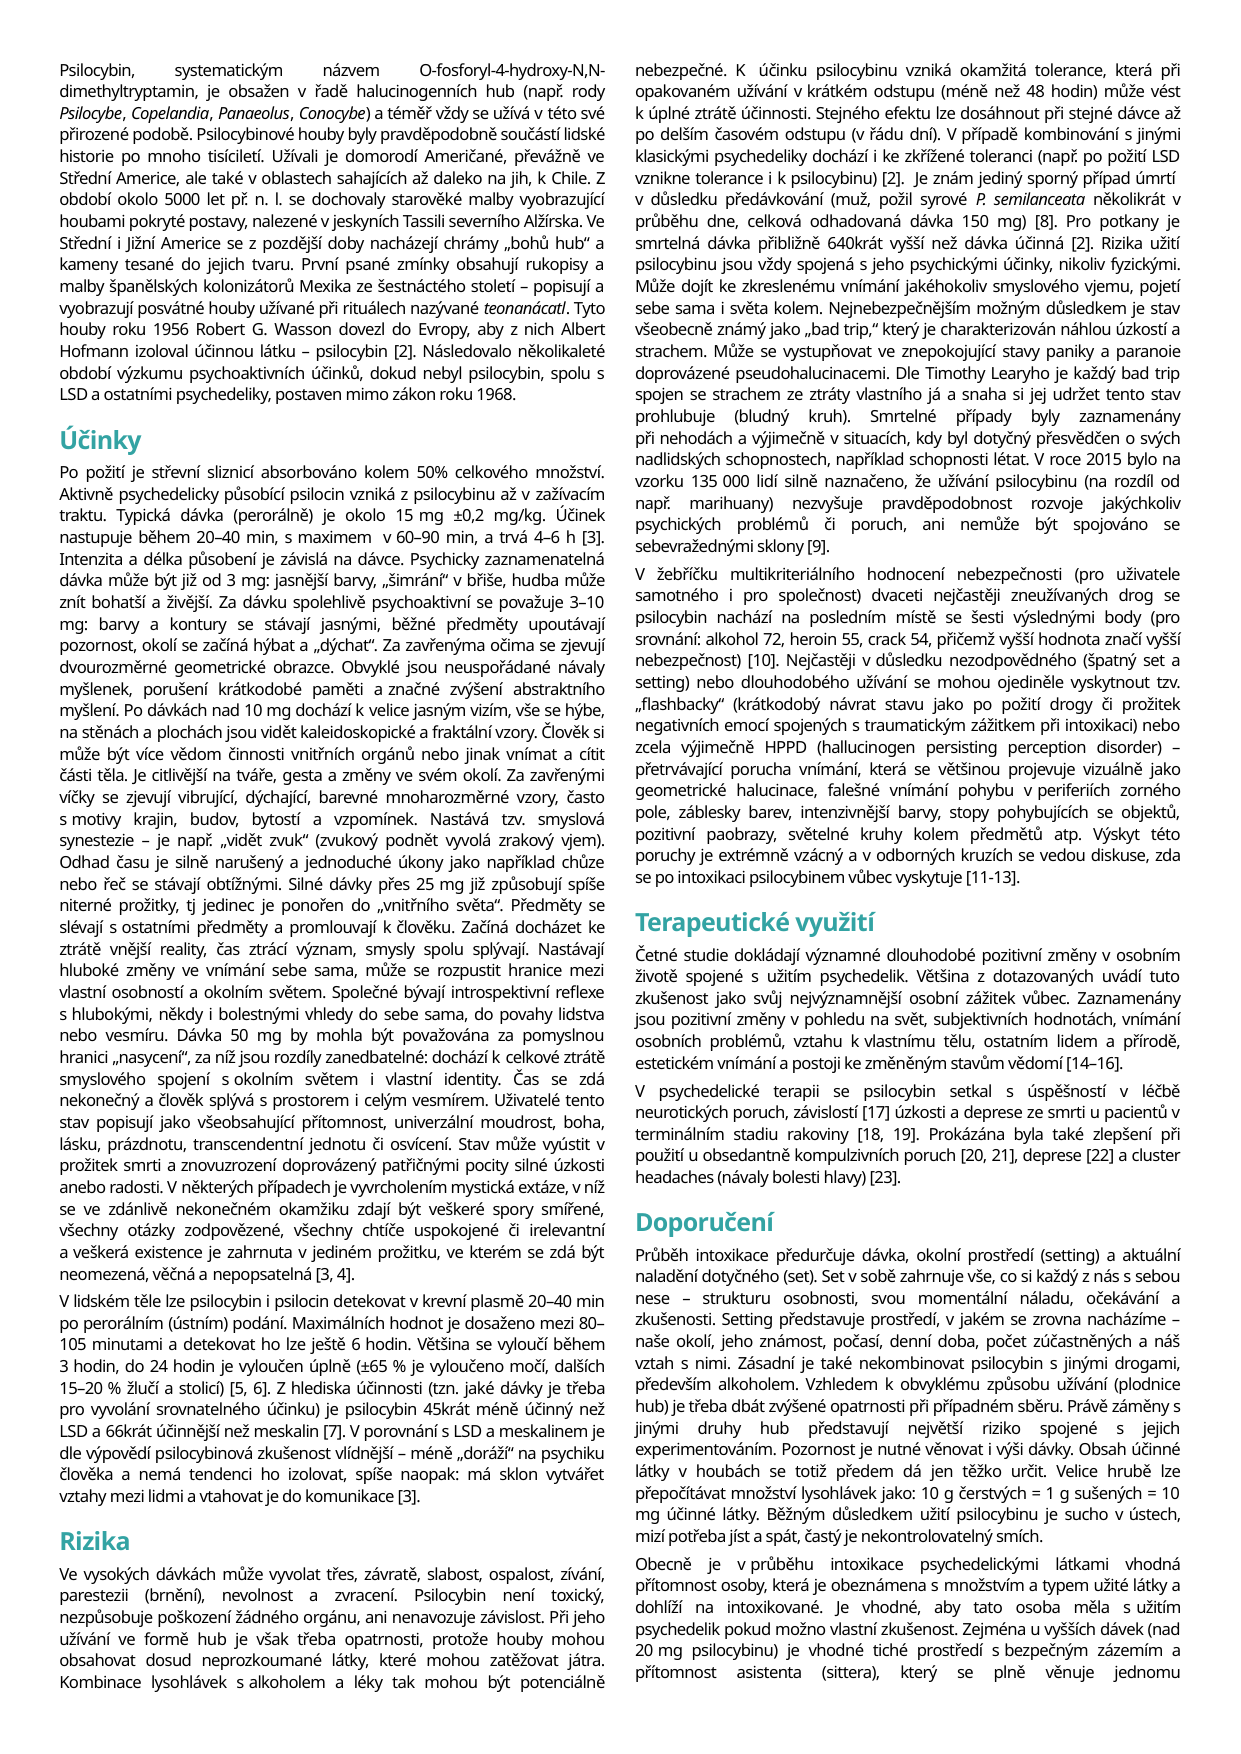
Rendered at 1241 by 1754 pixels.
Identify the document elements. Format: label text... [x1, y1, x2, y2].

text V psychedelické terapii se psilocybin setkal s úspěšností v léčbě neurotických poruch, závislostí [17] úzkosti a deprese ze smrti u pacientů v terminálním stadiu rakoviny [18, 19]. Prokázána byla také zlepšení při použití u obsedantně kompulzivních poruch [20, 21], deprese [22] a cluster headaches (návaly bolesti hlavy) [23]. [635, 1080, 1181, 1188]
subtitle Doporučení [635, 1206, 1181, 1238]
subtitle Terapeutické využití [635, 906, 1181, 938]
text V žebříčku multikriteriálního hodnocení nebezpečnosti (pro uživatele samotného i pro společnost) dvaceti nejčastěji zneužívaných drog se psilocybin nachází na posledním místě se šesti výslednými body (pro srovnání: alkohol 72, heroin 55, crack 54, přičemž vyšší hodnota značí vyšší nebezpečnost) [10]. Nejčastěji v důsledku nezodpovědného (špatný set a setting) nebo dlouhodobého užívání se mohou ojediněle vyskytnout tzv. „flashbacky“ (krátkodobý návrat stavu jako po požití drogy či prožitek negativních emocí spojených s traumatickým zážitkem při intoxikaci) nebo zcela výjimečně HPPD (hallucinogen persisting perception disorder) – přetrvávající porucha vnímání, která se většinou projevuje vizuálně jako geometrické halucinace, falešné vnímání pohybu v periferiích zorného pole, záblesky barev, intenzivnější barvy, stopy pohybujících se objektů, pozitivní paobrazy, světelné kruhy kolem předmětů atp. Výskyt této poruchy je extrémně vzácný a v odborných kruzích se vedou diskuse, zda se po intoxikaci psilocybinem vůbec vyskytuje [11-13]. [635, 563, 1181, 888]
text Četné studie dokládají významné dlouhodobé pozitivní změny v osobním životě spojené s užitím psychedelik. Většina z dotazovaných uvádí tuto zkušenost jako svůj nejvýznamnější osobní zážitek vůbec. Zaznamenány jsou pozitivní změny v pohledu na svět, subjektivních hodnotách, vnímání osobních problémů, vztahu k vlastnímu tělu, ostatním lidem a přírodě, estetickém vnímání a postoji ke změněným stavům vědomí [14–16]. [635, 944, 1181, 1074]
text Obecně je v průběhu intoxikace psychedelickými látkami vhodná přítomnost osoby, která je obeznámena s množstvím a typem užité látky a dohlíží na intoxikované. Je vhodné, aby tato osoba měla s užitím psychedelik pokud možno vlastní zkušenost. Zejména u vyšších dávek (nad 20 mg psilocybinu) je vhodné tiché prostředí s bezpečným zázemím a přítomnost asistenta (sittera), který se plně věnuje jednomu [635, 1553, 1181, 1683]
subtitle Účinky [59, 423, 605, 456]
text Průběh intoxikace předurčuje dávka, okolní prostředí (setting) a aktuální naladění dotyčného (set). Set v sobě zahrnuje vše, co si každý z nás s sebou nese – strukturu osobnosti, svou momentální náladu, očekávání a zkušenosti. Setting představuje prostředí, v jakém se zrovna nacházíme – naše okolí, jeho známost, počasí, denní doba, počet zúčastněných a náš vztah s nimi. Zásadní je také nekombinovat psilocybin s jinými drogami, především alkoholem. Vzhledem k obvyklému způsobu užívání (plodnice hub) je třeba dbát zvýšené opatrnosti při případném sběru. Právě záměny s jinými druhy hub představují největší riziko spojené s jejich experimentováním. Pozornost je nutné věnovat i výši dávky. Obsah účinné látky v houbách se totiž předem dá jen těžko určit. Velice hrubě lze přepočítávat množství lysohlávek jako: 10 g čerstvých = 1 g sušených = 10 mg účinné látky. Běžným důsledkem užití psilocybinu je sucho v ústech, mizí potřeba jíst a spát, častý je nekontrolovatelný smích. [635, 1244, 1181, 1547]
subtitle Rizika [59, 1525, 605, 1557]
text V lidském těle lze psilocybin i psilocin detekovat v krevní plasmě 20–40 min po perorálním (ústním) podání. Maximálních hodnot je dosaženo mezi 80–105 minutami a detekovat ho lze ještě 6 hodin. Většina se vyloučí během 3 hodin, do 24 hodin je vyloučen úplně (±65 % je vyloučeno močí, dalších 15–20 % žlučí a stolicí) [5, 6]. Z hlediska účinnosti (tzn. jaké dávky je třeba pro vyvolání srovnatelného účinku) je psilocybin 45krát méně účinný než LSD a 66krát účinnější než meskalin [7]. V porovnání s LSD a meskalinem je dle výpovědí psilocybinová zkušenost vlídnější – méně „doráží“ na psychiku člověka a nemá tendenci ho izolovat, spíše naopak: má sklon vytvářet vztahy mezi lidmi a vtahovat je do komunikace [3]. [59, 1291, 605, 1507]
text Psilocybin, systematickým názvem O-fosforyl-4-hydroxy-N,N-dimethyltryptamin, je obsažen v řadě halucinogenních hub (např. rody Psilocybe, Copelandia, Panaeolus, Conocybe) a téměř vždy se užívá v této své přirozené podobě. Psilocybinové houby byly pravděpodobně součástí lidské historie po mnoho tisíciletí. Užívali je domorodí Američané, převážně ve Střední Americe, ale také v oblastech sahajících až daleko na jih, k Chile. Z období okolo 5000 let př. n. l. se dochovaly starověké malby vyobrazující houbami pokryté postavy, nalezené v jeskyních Tassili severního Alžírska. Ve Střední i Jižní Americe se z pozdější doby nacházejí chrámy „bohů hub“ a kameny tesané do jejich tvaru. První psané zmínky obsahují rukopisy a malby španělských kolonizátorů Mexika ze šestnáctého století – popisují a vyobrazují posvátné houby užívané při rituálech nazývané teonanácatl. Tyto houby roku 1956 Robert G. Wasson dovezl do Evropy, aby z nich Albert Hofmann izoloval účinnou látku – psilocybin [2]. Následovalo několikaleté období výzkumu psychoaktivních účinků, dokud nebyl psilocybin, spolu s LSD a ostatními psychedeliky, postaven mimo zákon roku 1968. [59, 59, 605, 406]
text Ve vysokých dávkách může vyvolat třes, závratě, slabost, ospalost, zívání, parestezii (brnění), nevolnost a zvracení. Psilocybin není toxický, nezpůsobuje poškození žádného orgánu, ani nenavozuje závislost. Při jeho užívání ve formě hub je však třeba opatrnosti, protože houby mohou obsahovat dosud neprozkoumané látky, které mohou zatěžovat játra. Kombinace lysohlávek s alkoholem a léky tak mohou být potenciálně [59, 1563, 605, 1693]
text nebezpečné. K účinku psilocybinu vzniká okamžitá tolerance, která při opakovaném užívání v krátkém odstupu (méně než 48 hodin) může vést k úplné ztrátě účinnosti. Stejného efektu lze dosáhnout při stejné dávce až po delším časovém odstupu (v řádu dní). V případě kombinování s jinými klasickými psychedeliky dochází i ke zkřížené toleranci (např. po požití LSD vznikne tolerance i k psilocybinu) [2]. Je znám jediný sporný případ úmrtí v důsledku předávkování (muž, požil syrové P. semilanceata několikrát v průběhu dne, celková odhadovaná dávka 150 mg) [8]. Pro potkany je smrtelná dávka přibližně 640krát vyšší než dávka účinná [2]. Rizika užití psilocybinu jsou vždy spojená s jeho psychickými účinky, nikoliv fyzickými. Může dojít ke zkreslenému vnímání jakéhokoliv smyslového vjemu, pojetí sebe sama i světa kolem. Nejnebezpečnějším možným důsledkem je stav všeobecně známý jako „bad trip,“ který je charakterizován náhlou úzkostí a strachem. Může se vystupňovat ve znepokojující stavy paniky a paranoie doprovázené pseudohalucinacemi. Dle Timothy Learyho je každý bad trip spojen se strachem ze ztráty vlastního já a snaha si jej udržet tento stav prohlubuje (bludný kruh). Smrtelné případy byly zaznamenány při nehodách a výjimečně v situacích, kdy byl dotyčný přesvědčen o svých nadlidských schopnostech, například schopnosti létat. V roce 2015 bylo na vzorku 135 000 lidí silně naznačeno, že užívání psilocybinu (na rozdíl od např. marihuany) nezvyšuje pravděpodobnost rozvoje jakýchkoliv psychických problémů či poruch, ani nemůže být spojováno se sebevražednými sklony [9]. [635, 59, 1181, 557]
text Po požití je střevní sliznicí absorbováno kolem 50% celkového množství. Aktivně psychedelicky působící psilocin vzniká z psilocybinu až v zažívacím traktu. Typická dávka (perorálně) je okolo 15 mg ±0,2 mg/kg. Účinek nastupuje během 20–40 min, s maximem v 60–90 min, a trvá 4–6 h [3]. Intenzita a délka působení je závislá na dávce. Psychicky zaznamenatelná dávka může být již od 3 mg: jasnější barvy, „šimrání“ v břiše, hudba může znít bohatší a živější. Za dávku spolehlivě psychoaktivní se považuje 3–10 mg: barvy a kontury se stávají jasnými, běžné předměty upoutávají pozornost, okolí se začíná hýbat a „dýchat“. Za zavřenýma očima se zjevují dvourozměrné geometrické obrazce. Obvyklé jsou neuspořádané návaly myšlenek, porušení krátkodobé paměti a značné zvýšení abstraktního myšlení. Po dávkách nad 10 mg dochází k velice jasným vizím, vše se hýbe, na stěnách a plochách jsou vidět kaleidoskopické a fraktální vzory. Člověk si může být více vědom činnosti vnitřních orgánů nebo jinak vnímat a cítit části těla. Je citlivější na tváře, gesta a změny ve svém okolí. Za zavřenými víčky se zjevují vibrující, dýchající, barevné mnoharozměrné vzory, často s motivy krajin, budov, bytostí a vzpomínek. Nastává tzv. smyslová synestezie – je např. „vidět zvuk“ (zvukový podnět vyvolá zrakový vjem). Odhad času je silně narušený a jednoduché úkony jako například chůze nebo řeč se stávají obtížnými. Silné dávky přes 25 mg již způsobují spíše niterné prožitky, tj jedinec je ponořen do „vnitřního světa“. Předměty se slévají s ostatními předměty a promlouvají k člověku. Začíná docházet ke ztrátě vnější reality, čas ztrácí význam, smysly spolu splývají. Nastávají hluboké změny ve vnímání sebe sama, může se rozpustit hranice mezi vlastní osobností a okolním světem. Společné bývají introspektivní reflexe s hlubokými, někdy i bolestnými vhledy do sebe sama, do povahy lidstva nebo vesmíru. Dávka 50 mg by mohla být považována za pomyslnou hranici „nasycení“, za níž jsou rozdíly zanedbatelné: dochází k celkové ztrátě smyslového spojení s okolním světem i vlastní identity. Čas se zdá nekonečný a člověk splývá s prostorem i celým vesmírem. Uživatelé tento stav popisují jako všeobsahující přítomnost, univerzální moudrost, boha, lásku, prázdnotu, transcendentní jednotu či osvícení. Stav může vyústit v prožitek smrti a znovuzrození doprovázený patřičnými pocity silné úzkosti anebo radosti. V některých případech je vyvrcholením mystická extáze, v níž se ve zdánlivě nekonečném okamžiku zdají být veškeré spory smířené, všechny otázky zodpovězené, všechny chtíče uspokojené či irelevantní a veškerá existence je zahrnuta v jediném prožitku, ve kterém se zdá být neomezená, věčná a nepopsatelná [3, 4]. [59, 462, 605, 1285]
